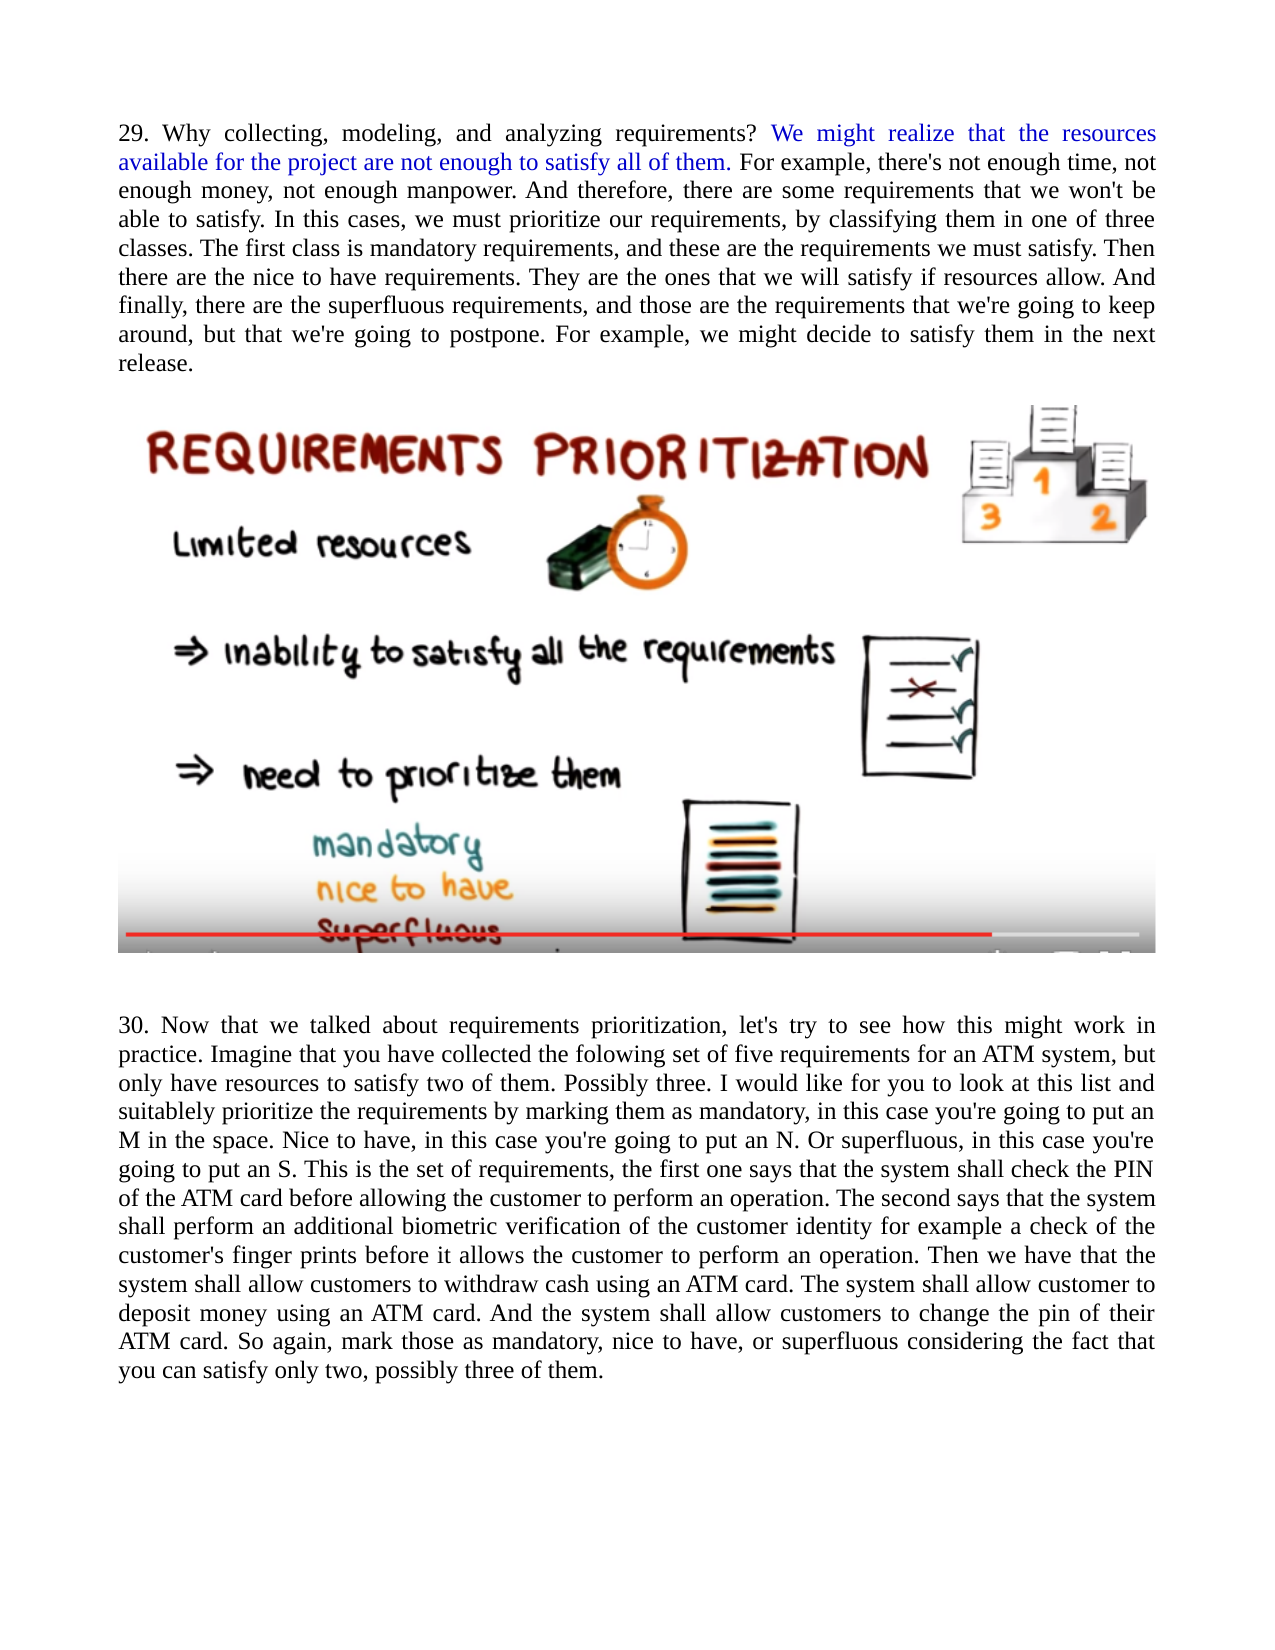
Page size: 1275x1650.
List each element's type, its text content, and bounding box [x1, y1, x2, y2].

picture [118, 405, 1157, 953]
text 30. Now that we talked about requirements prioritization, let's try to see how this might work in practice. Imagine that you have collected the folowing set of five requirements for an ATM system, but only have resources to satisfy two of them. Possibly three. I would like for you to look at this list and suitablely prioritize the requirements by marking them as mandatory, in this case you're going to put an M in the space. Nice to have, in this case you're going to put an N. Or superfluous, in this case you're going to put an S. This is the set of requirements, the first one says that the system shall check the PIN of the ATM card before allowing the customer to perform an operation. The second says that the system shall perform an additional biometric verification of the customer identity for example a check of the customer's finger prints before it allows the customer to perform an operation. Then we have that the system shall allow customers to withdraw cash using an ATM card. The system shall allow customer to deposit money using an ATM card. And the system shall allow customers to change the pin of their ATM card. So again, mark those as mandatory, nice to have, or superfluous considering the fact that you can satisfy only two, possibly three of them. [118, 1010, 1157, 1384]
text 29. Why collecting, modeling, and analyzing requirements? We might realize that the resources available for the project are not enough to satisfy all of them. For example, there's not enough time, not enough money, not enough manpower. And therefore, there are some requirements that we won't be able to satisfy. In this cases, we must prioritize our requirements, by classifying them in one of three classes. The first class is mandatory requirements, and these are the requirements we must satisfy. Then there are the nice to have requirements. They are the ones that we will satisfy if resources allow. And finally, there are the superfluous requirements, and those are the requirements that we're going to keep around, but that we're going to postpone. For example, we might decide to satisfy them in the next release. [118, 118, 1157, 377]
